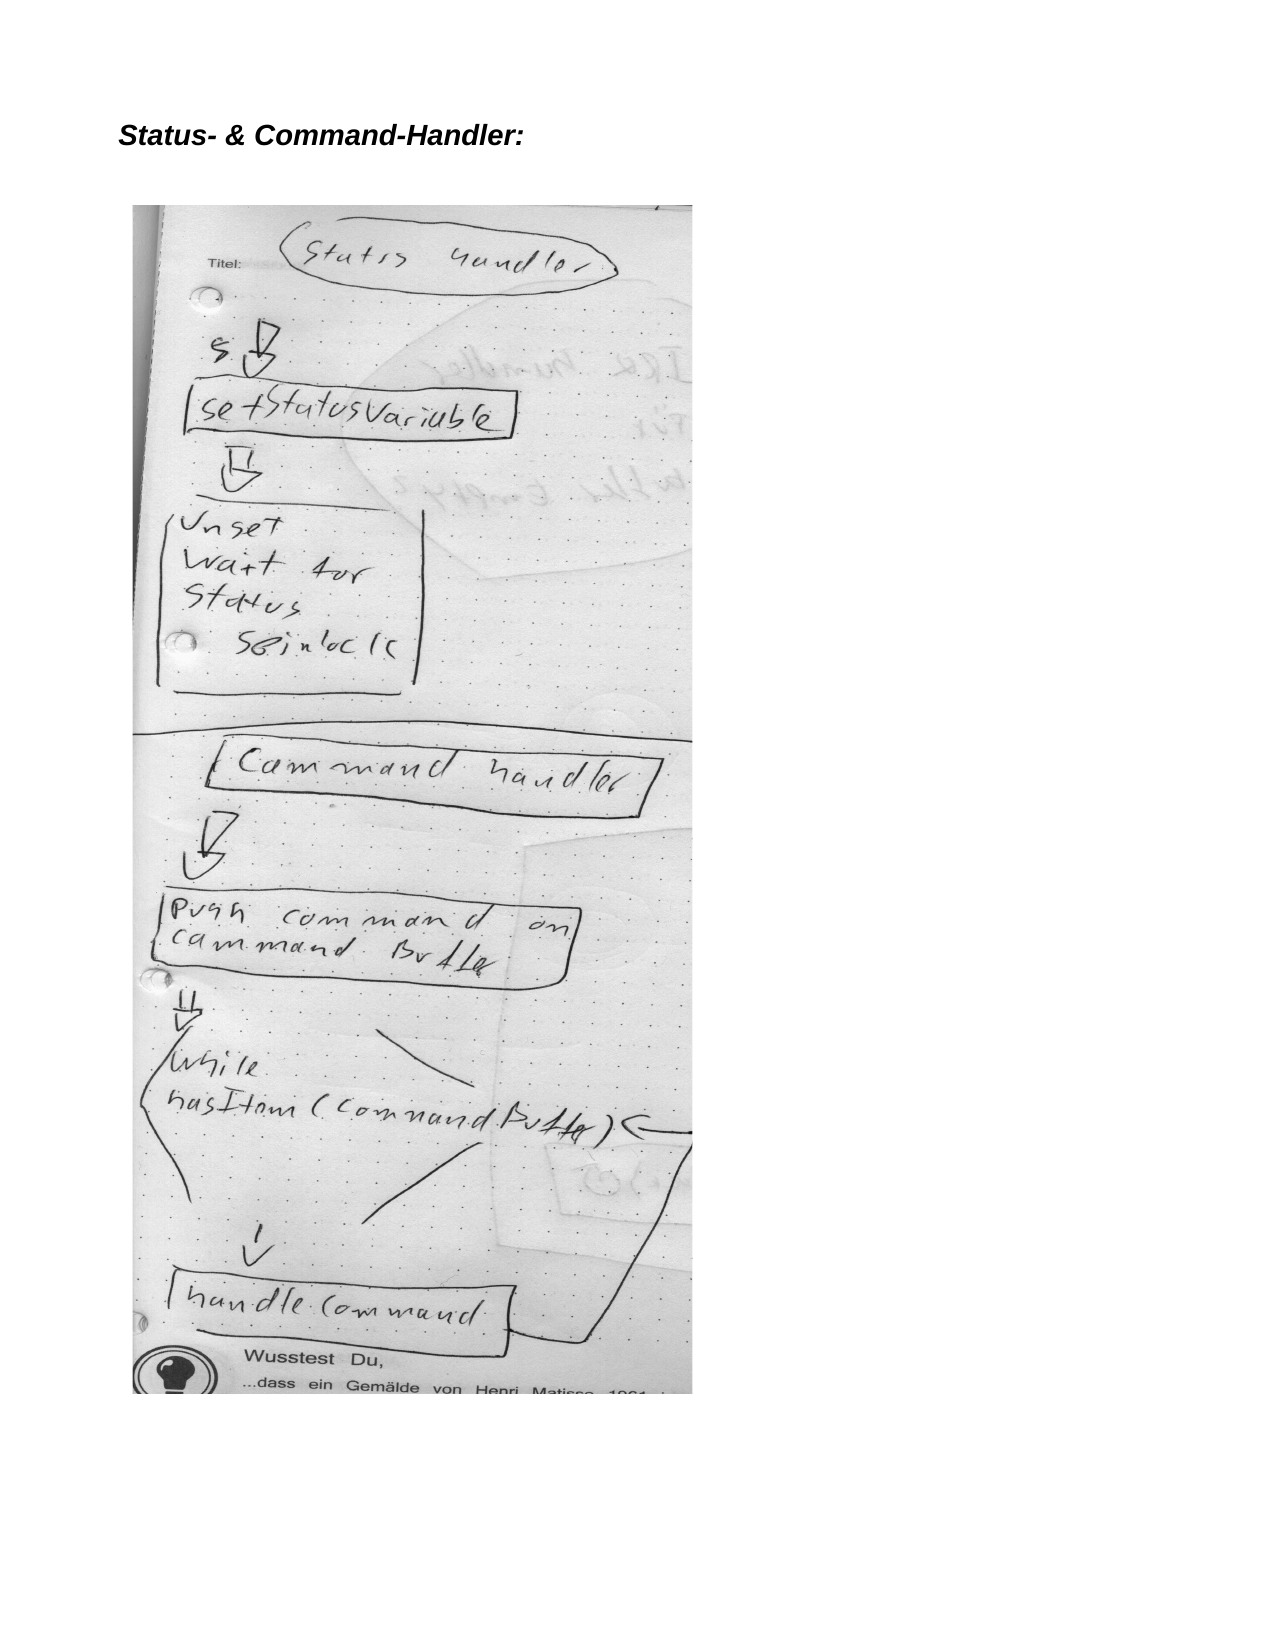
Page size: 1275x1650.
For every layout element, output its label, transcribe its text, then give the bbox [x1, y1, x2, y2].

picture [132, 205, 693, 1394]
subtitle Status- & Command-Handler: [118, 118, 1157, 152]
